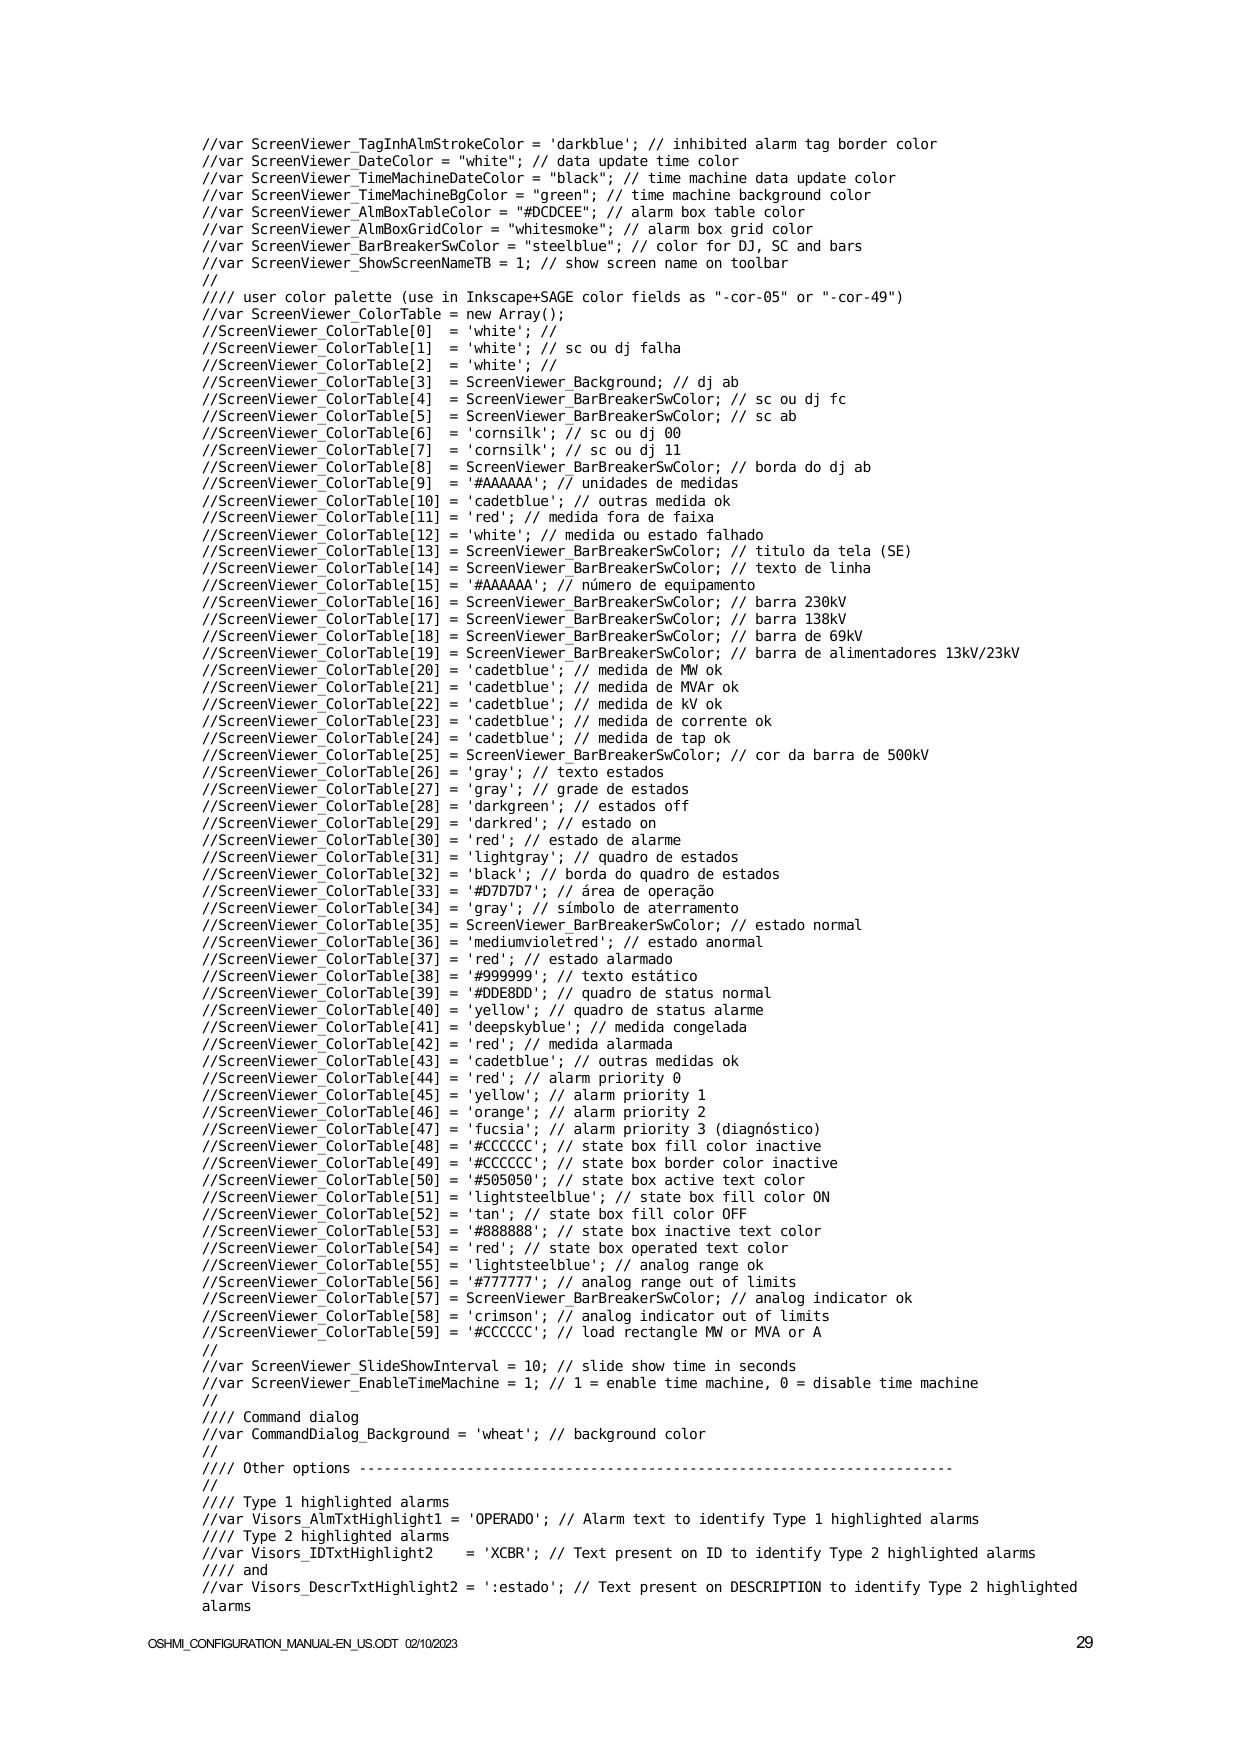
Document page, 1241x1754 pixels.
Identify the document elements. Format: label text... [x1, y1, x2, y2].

text //ScreenViewer_ColorTable[50] = '#505050'; // state box active text color [202, 1172, 1093, 1188]
text //ScreenViewer_ColorTable[2] = 'white'; // [202, 357, 1093, 373]
text //var ScreenViewer_AlmBoxGridColor = "whitesmoke"; // alarm box grid color [202, 221, 1093, 238]
text //ScreenViewer_ColorTable[48] = '#CCCCCC'; // state box fill color inactive [202, 1138, 1093, 1154]
text // [202, 1477, 1093, 1494]
text //ScreenViewer_ColorTable[11] = 'red'; // medida fora de faixa [202, 509, 1093, 526]
text //ScreenViewer_ColorTable[15] = '#AAAAAA'; // número de equipamento [202, 577, 1093, 594]
text //ScreenViewer_ColorTable[57] = ScreenViewer_BarBreakerSwColor; // analog indicator ok [202, 1290, 1093, 1307]
text //// Type 2 highlighted alarms [202, 1528, 1093, 1545]
text //ScreenViewer_ColorTable[16] = ScreenViewer_BarBreakerSwColor; // barra 230kV [202, 594, 1093, 611]
text //ScreenViewer_ColorTable[51] = 'lightsteelblue'; // state box fill color ON [202, 1188, 1093, 1206]
text // [202, 1341, 1093, 1358]
text //ScreenViewer_ColorTable[20] = 'cadetblue'; // medida de MW ok [202, 662, 1093, 679]
text //ScreenViewer_ColorTable[49] = '#CCCCCC'; // state box border color inactive [202, 1154, 1093, 1172]
text //ScreenViewer_ColorTable[54] = 'red'; // state box operated text color [202, 1239, 1093, 1256]
text //var ScreenViewer_BarBreakerSwColor = "steelblue"; // color for DJ, SC and bars [202, 238, 1093, 255]
text //ScreenViewer_ColorTable[52] = 'tan'; // state box fill color OFF [202, 1206, 1093, 1222]
text //ScreenViewer_ColorTable[19] = ScreenViewer_BarBreakerSwColor; // barra de alimentadores 13kV/23kV [202, 645, 1093, 662]
text //ScreenViewer_ColorTable[5] = ScreenViewer_BarBreakerSwColor; // sc ab [202, 407, 1093, 424]
text // [202, 1443, 1093, 1460]
text //var ScreenViewer_TimeMachineBgColor = "green"; // time machine background color [202, 187, 1093, 204]
text //ScreenViewer_ColorTable[59] = '#CCCCCC'; // load rectangle MW or MVA or A [202, 1324, 1093, 1341]
text //ScreenViewer_ColorTable[23] = 'cadetblue'; // medida de corrente ok [202, 713, 1093, 730]
text //ScreenViewer_ColorTable[24] = 'cadetblue'; // medida de tap ok [202, 730, 1093, 747]
text //ScreenViewer_ColorTable[30] = 'red'; // estado de alarme [202, 832, 1093, 849]
text //var Visors_DescrTxtHighlight2 = ':estado'; // Text present on DESCRIPTION to identify Type 2 highlighted alarms [202, 1579, 1093, 1615]
text //ScreenViewer_ColorTable[26] = 'gray'; // texto estados [202, 764, 1093, 781]
text //ScreenViewer_ColorTable[38] = '#999999'; // texto estático [202, 968, 1093, 985]
text //ScreenViewer_ColorTable[42] = 'red'; // medida alarmada [202, 1036, 1093, 1053]
text //ScreenViewer_ColorTable[43] = 'cadetblue'; // outras medidas ok [202, 1053, 1093, 1070]
text //ScreenViewer_ColorTable[22] = 'cadetblue'; // medida de kV ok [202, 696, 1093, 713]
text //ScreenViewer_ColorTable[8] = ScreenViewer_BarBreakerSwColor; // borda do dj ab [202, 458, 1093, 475]
text //var ScreenViewer_ColorTable = new Array(); [202, 306, 1093, 323]
text //// user color palette (use in Inkscape+SAGE color fields as "-cor-05" or "-cor-49") [202, 289, 1093, 306]
text //ScreenViewer_ColorTable[56] = '#777777'; // analog range out of limits [202, 1273, 1093, 1290]
text //var ScreenViewer_TimeMachineDateColor = "black"; // time machine data update color [202, 170, 1093, 187]
text //ScreenViewer_ColorTable[40] = 'yellow'; // quadro de status alarme [202, 1002, 1093, 1019]
text //ScreenViewer_ColorTable[9] = '#AAAAAA'; // unidades de medidas [202, 475, 1093, 492]
text //ScreenViewer_ColorTable[12] = 'white'; // medida ou estado falhado [202, 526, 1093, 543]
text //ScreenViewer_ColorTable[29] = 'darkred'; // estado on [202, 815, 1093, 832]
text //ScreenViewer_ColorTable[44] = 'red'; // alarm priority 0 [202, 1070, 1093, 1087]
text //var Visors_IDTxtHighlight2 = 'XCBR'; // Text present on ID to identify Type 2 highlighted alarms [202, 1545, 1093, 1562]
text //ScreenViewer_ColorTable[27] = 'gray'; // grade de estados [202, 781, 1093, 798]
text //ScreenViewer_ColorTable[37] = 'red'; // estado alarmado [202, 951, 1093, 968]
text //// Other options ------------------------------------------------------------------------ [202, 1460, 1093, 1477]
text //ScreenViewer_ColorTable[55] = 'lightsteelblue'; // analog range ok [202, 1256, 1093, 1273]
text //ScreenViewer_ColorTable[47] = 'fucsia'; // alarm priority 3 (diagnóstico) [202, 1121, 1093, 1138]
text //var ScreenViewer_TagInhAlmStrokeColor = 'darkblue'; // inhibited alarm tag border color [202, 136, 1093, 153]
text //var ScreenViewer_AlmBoxTableColor = "#DCDCEE"; // alarm box table color [202, 204, 1093, 221]
text //var ScreenViewer_ShowScreenNameTB = 1; // show screen name on toolbar [202, 255, 1093, 272]
text //ScreenViewer_ColorTable[4] = ScreenViewer_BarBreakerSwColor; // sc ou dj fc [202, 391, 1093, 407]
text //ScreenViewer_ColorTable[17] = ScreenViewer_BarBreakerSwColor; // barra 138kV [202, 611, 1093, 628]
text //// Command dialog [202, 1409, 1093, 1426]
text //ScreenViewer_ColorTable[28] = 'darkgreen'; // estados off [202, 798, 1093, 815]
text //ScreenViewer_ColorTable[13] = ScreenViewer_BarBreakerSwColor; // titulo da tela (SE) [202, 543, 1093, 560]
text //var Visors_AlmTxtHighlight1 = 'OPERADO'; // Alarm text to identify Type 1 highlighted alarms [202, 1511, 1093, 1528]
text //ScreenViewer_ColorTable[53] = '#888888'; // state box inactive text color [202, 1222, 1093, 1239]
text //ScreenViewer_ColorTable[6] = 'cornsilk'; // sc ou dj 00 [202, 424, 1093, 441]
text //ScreenViewer_ColorTable[1] = 'white'; // sc ou dj falha [202, 339, 1093, 357]
text //ScreenViewer_ColorTable[18] = ScreenViewer_BarBreakerSwColor; // barra de 69kV [202, 628, 1093, 645]
text //ScreenViewer_ColorTable[39] = '#DDE8DD'; // quadro de status normal [202, 985, 1093, 1002]
text //// and [202, 1562, 1093, 1579]
text //ScreenViewer_ColorTable[21] = 'cadetblue'; // medida de MVAr ok [202, 679, 1093, 696]
text //ScreenViewer_ColorTable[33] = '#D7D7D7'; // área de operação [202, 883, 1093, 900]
text //ScreenViewer_ColorTable[0] = 'white'; // [202, 323, 1093, 339]
text //ScreenViewer_ColorTable[35] = ScreenViewer_BarBreakerSwColor; // estado normal [202, 917, 1093, 934]
text // [202, 1392, 1093, 1409]
text //ScreenViewer_ColorTable[45] = 'yellow'; // alarm priority 1 [202, 1087, 1093, 1104]
text //ScreenViewer_ColorTable[14] = ScreenViewer_BarBreakerSwColor; // texto de linha [202, 560, 1093, 577]
text //var ScreenViewer_DateColor = "white"; // data update time color [202, 153, 1093, 170]
text // [202, 272, 1093, 289]
text //ScreenViewer_ColorTable[41] = 'deepskyblue'; // medida congelada [202, 1019, 1093, 1036]
text //ScreenViewer_ColorTable[46] = 'orange'; // alarm priority 2 [202, 1104, 1093, 1121]
text //ScreenViewer_ColorTable[10] = 'cadetblue'; // outras medida ok [202, 492, 1093, 509]
text //ScreenViewer_ColorTable[36] = 'mediumvioletred'; // estado anormal [202, 934, 1093, 951]
text //var CommandDialog_Background = 'wheat'; // background color [202, 1426, 1093, 1443]
text //ScreenViewer_ColorTable[3] = ScreenViewer_Background; // dj ab [202, 373, 1093, 391]
text //ScreenViewer_ColorTable[32] = 'black'; // borda do quadro de estados [202, 866, 1093, 883]
text //ScreenViewer_ColorTable[31] = 'lightgray'; // quadro de estados [202, 849, 1093, 866]
text //ScreenViewer_ColorTable[7] = 'cornsilk'; // sc ou dj 11 [202, 441, 1093, 458]
text //var ScreenViewer_SlideShowInterval = 10; // slide show time in seconds [202, 1358, 1093, 1375]
text //ScreenViewer_ColorTable[58] = 'crimson'; // analog indicator out of limits [202, 1307, 1093, 1324]
text //ScreenViewer_ColorTable[34] = 'gray'; // símbolo de aterramento [202, 900, 1093, 917]
text //// Type 1 highlighted alarms [202, 1494, 1093, 1511]
text //ScreenViewer_ColorTable[25] = ScreenViewer_BarBreakerSwColor; // cor da barra de 500kV [202, 747, 1093, 764]
text //var ScreenViewer_EnableTimeMachine = 1; // 1 = enable time machine, 0 = disable time machine [202, 1375, 1093, 1392]
